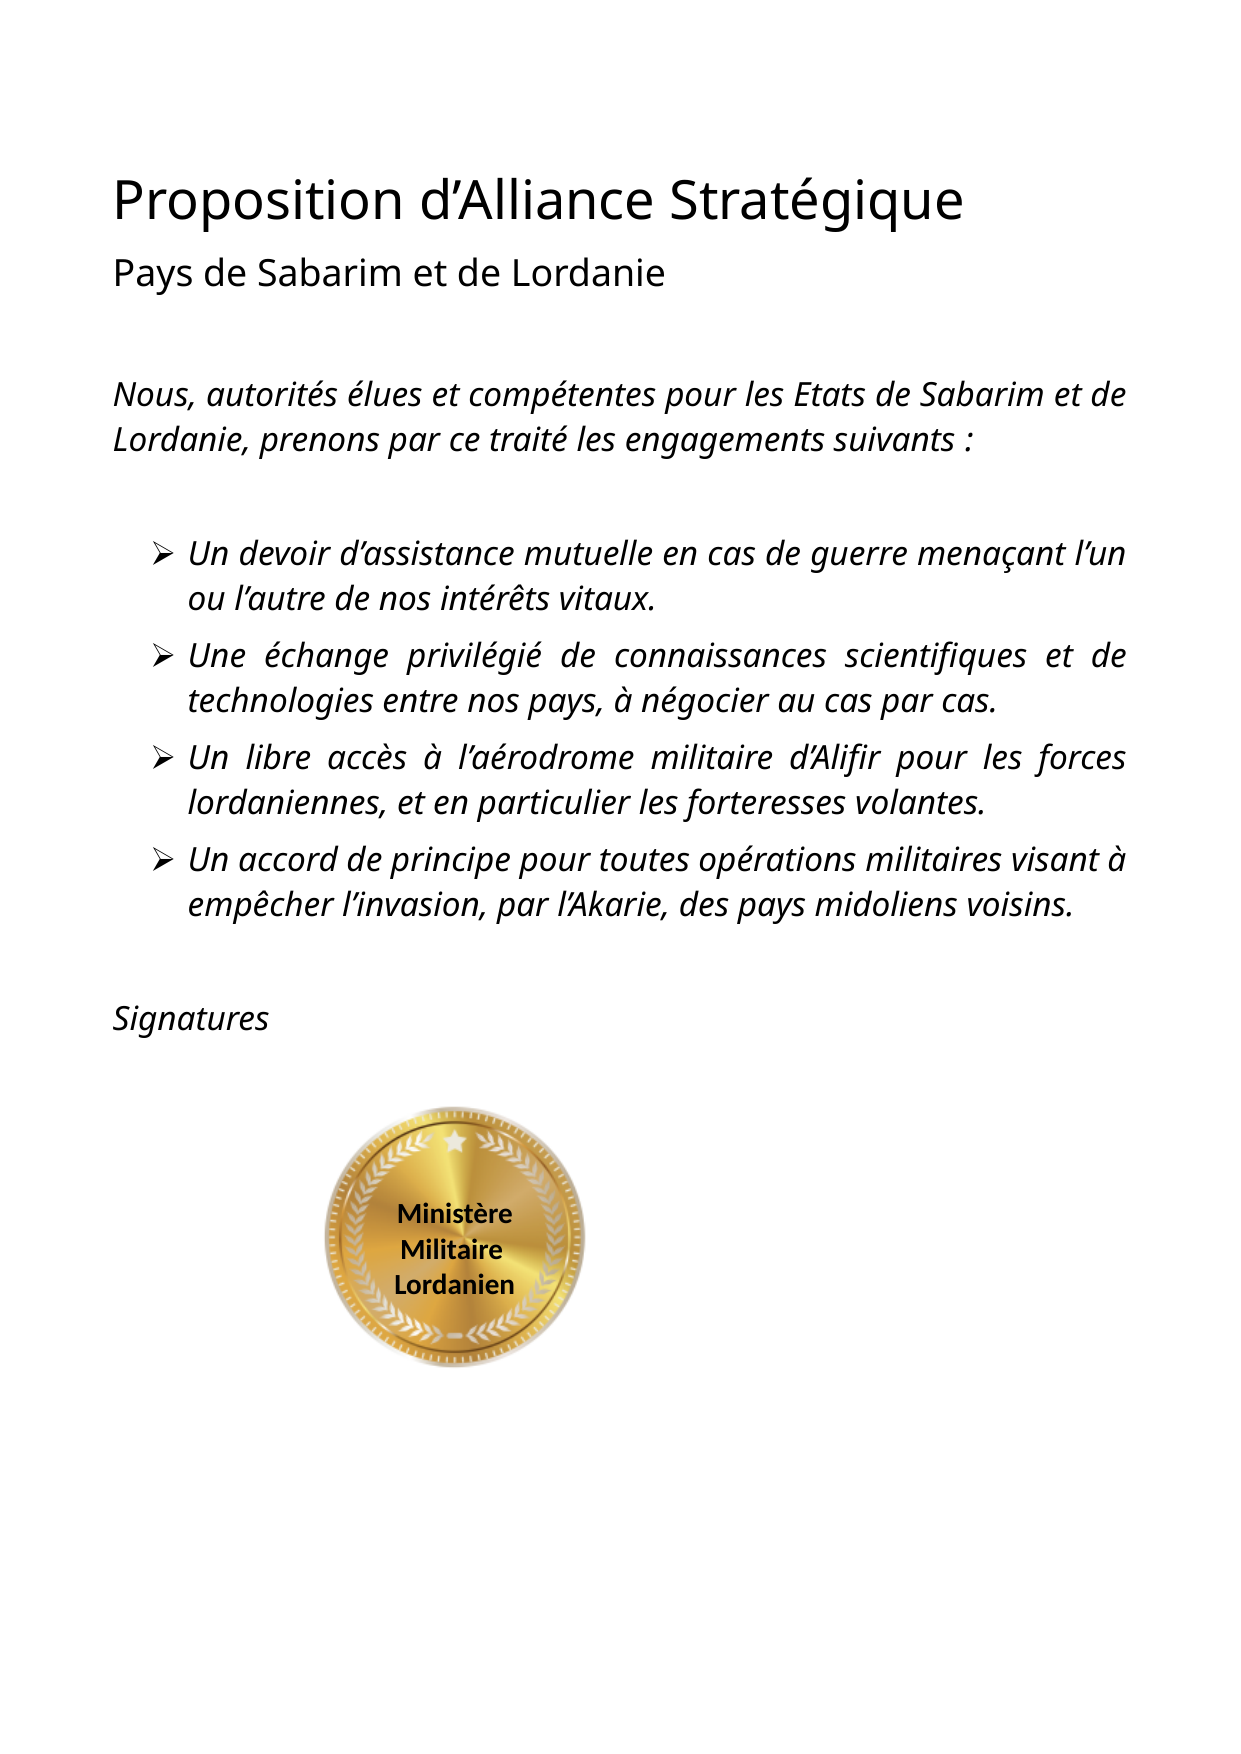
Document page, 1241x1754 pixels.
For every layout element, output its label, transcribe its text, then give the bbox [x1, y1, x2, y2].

text Pays de Sabarim et de Lordanie [112, 246, 1128, 297]
list Un libre accès à l’aérodrome militaire d’Alifir pour les forces lordaniennes, et en particulier les forteresses volantes. [150, 734, 1128, 824]
list Un accord de principe pour toutes opérations militaires visant à empêcher l’invasion, par l’Akarie, des pays midoliens voisins. [150, 836, 1128, 927]
text Proposition d’Alliance Stratégique [112, 161, 1128, 235]
list Une échange privilégié de connaissances scientifiques et de technologies entre nos pays, à négocier au cas par cas. [150, 632, 1128, 722]
text Nous, autorités élues et compétentes pour les Etats de Sabarim et de Lordanie, prenons par ce traité les engagements suivants : [112, 371, 1128, 462]
text Signatures [112, 994, 1128, 1040]
picture [317, 1098, 593, 1375]
list Un devoir d’assistance mutuelle en cas de guerre menaçant l’un ou l’autre de nos intérêts vitaux. [150, 529, 1128, 620]
